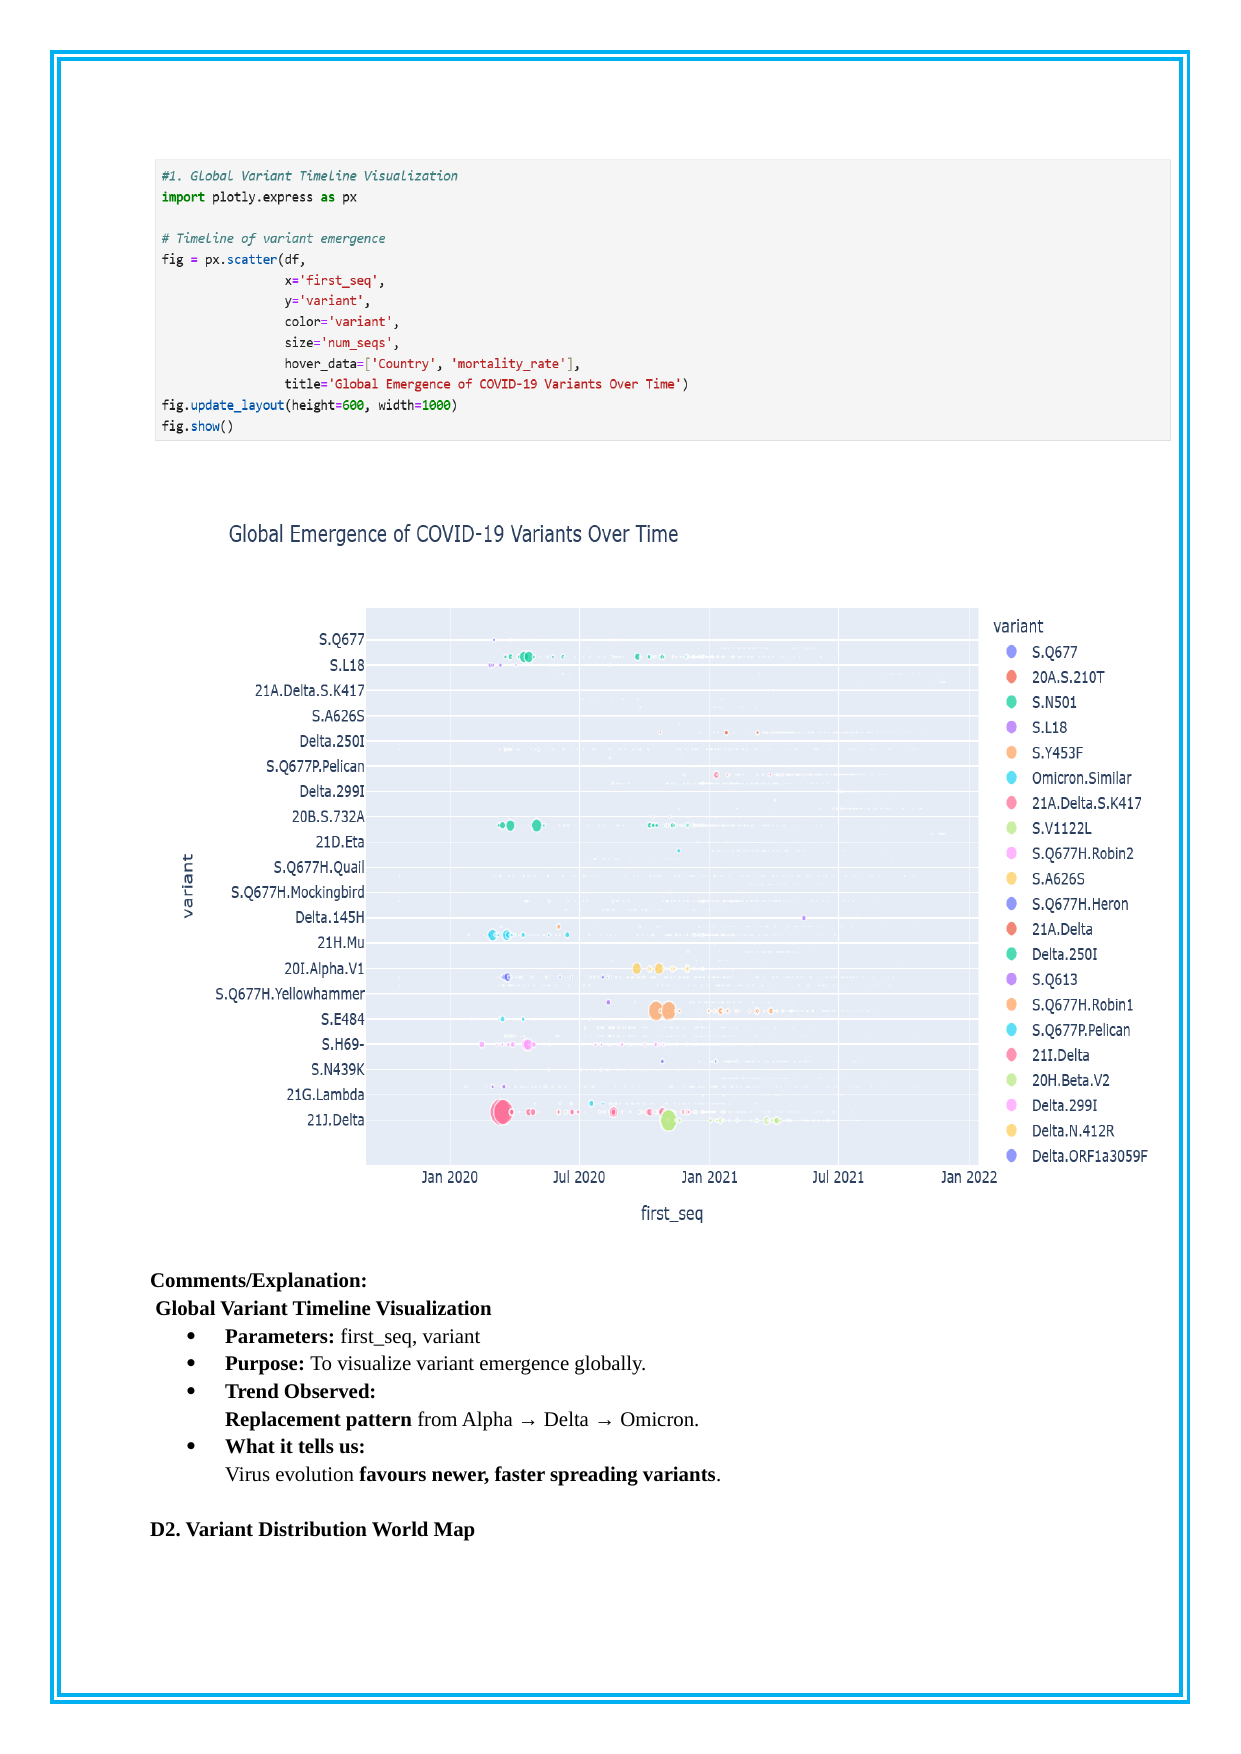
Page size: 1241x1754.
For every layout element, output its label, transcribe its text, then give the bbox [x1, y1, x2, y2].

text D2. Variant Distribution World Map [150, 1517, 1090, 1541]
list Parameters: first_seq, variant [187, 1324, 1090, 1348]
list Trend Observed: Replacement pattern from Alpha → Delta → Omicron. [187, 1379, 1090, 1431]
text Global Variant Timeline Visualization [150, 1296, 1090, 1320]
text Comments/Explanation: [150, 1268, 1090, 1292]
list Purpose: To visualize variant emergence globally. [187, 1351, 1090, 1375]
list What it tells us: Virus evolution favours newer, faster spreading variants. [187, 1434, 1090, 1486]
